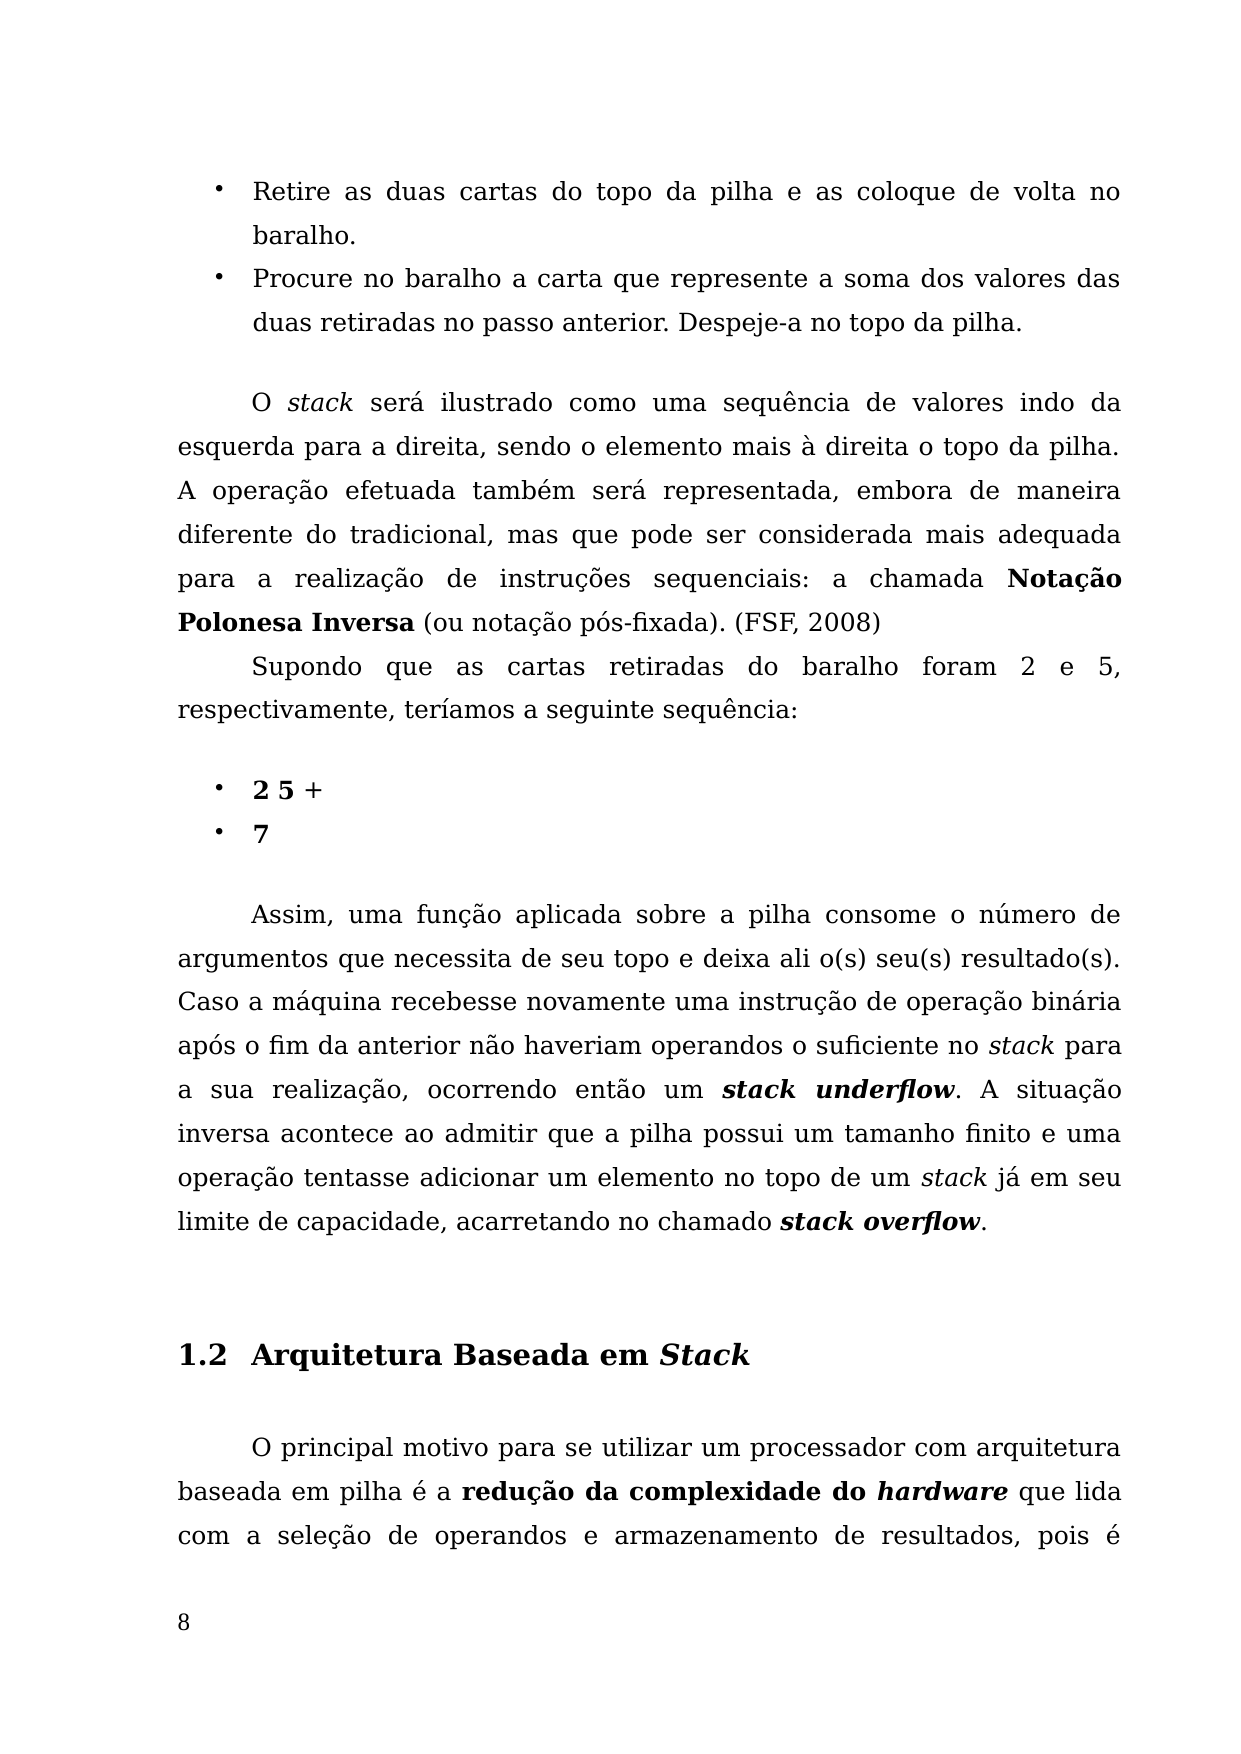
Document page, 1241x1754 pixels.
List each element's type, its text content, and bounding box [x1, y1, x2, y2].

list 2 5 + [215, 776, 1122, 805]
text O stack será ilustrado como uma sequência de valores indo da esquerda para a direita, sendo o elemento mais à direita o topo da pilha. A operação efetuada também será representada, embora de maneira diferente do tradicional, mas que pode ser considerada mais adequada para a realização de instruções sequenciais: a chamada Notação Polonesa Inversa (ou notação pós-fixada). (FSF, 2008) [177, 388, 1122, 637]
text Assim, uma função aplicada sobre a pilha consome o número de argumentos que necessita de seu topo e deixa ali o(s) seu(s) resultado(s). Caso a máquina recebesse novamente uma instrução de operação binária após o fim da anterior não haveriam operandos o suficiente no stack para a sua realização, ocorrendo então um stack underflow. A situação inversa acontece ao admitir que a pilha possui um tamanho finito e uma operação tentasse adicionar um elemento no topo de um stack já em seu limite de capacidade, acarretando no chamado stack overflow. [177, 900, 1122, 1236]
list Procure no baralho a carta que represente a soma dos valores das duas retiradas no passo anterior. Despeje-a no topo da pilha. [215, 265, 1122, 338]
text O principal motivo para se utilizar um processador com arquitetura baseada em pilha é a redução da complexidade do hardware que lida com a seleção de operandos e armazenamento de resultados, pois é [177, 1433, 1122, 1550]
list Retire as duas cartas do topo da pilha e as coloque de volta no baralho. [215, 177, 1122, 250]
list 7 [215, 820, 1122, 849]
text Supondo que as cartas retiradas do baralho foram 2 e 5, respectivamente, teríamos a seguinte sequência: [177, 652, 1122, 725]
text 1.2 Arquitetura Baseada em Stack [177, 1338, 1122, 1373]
